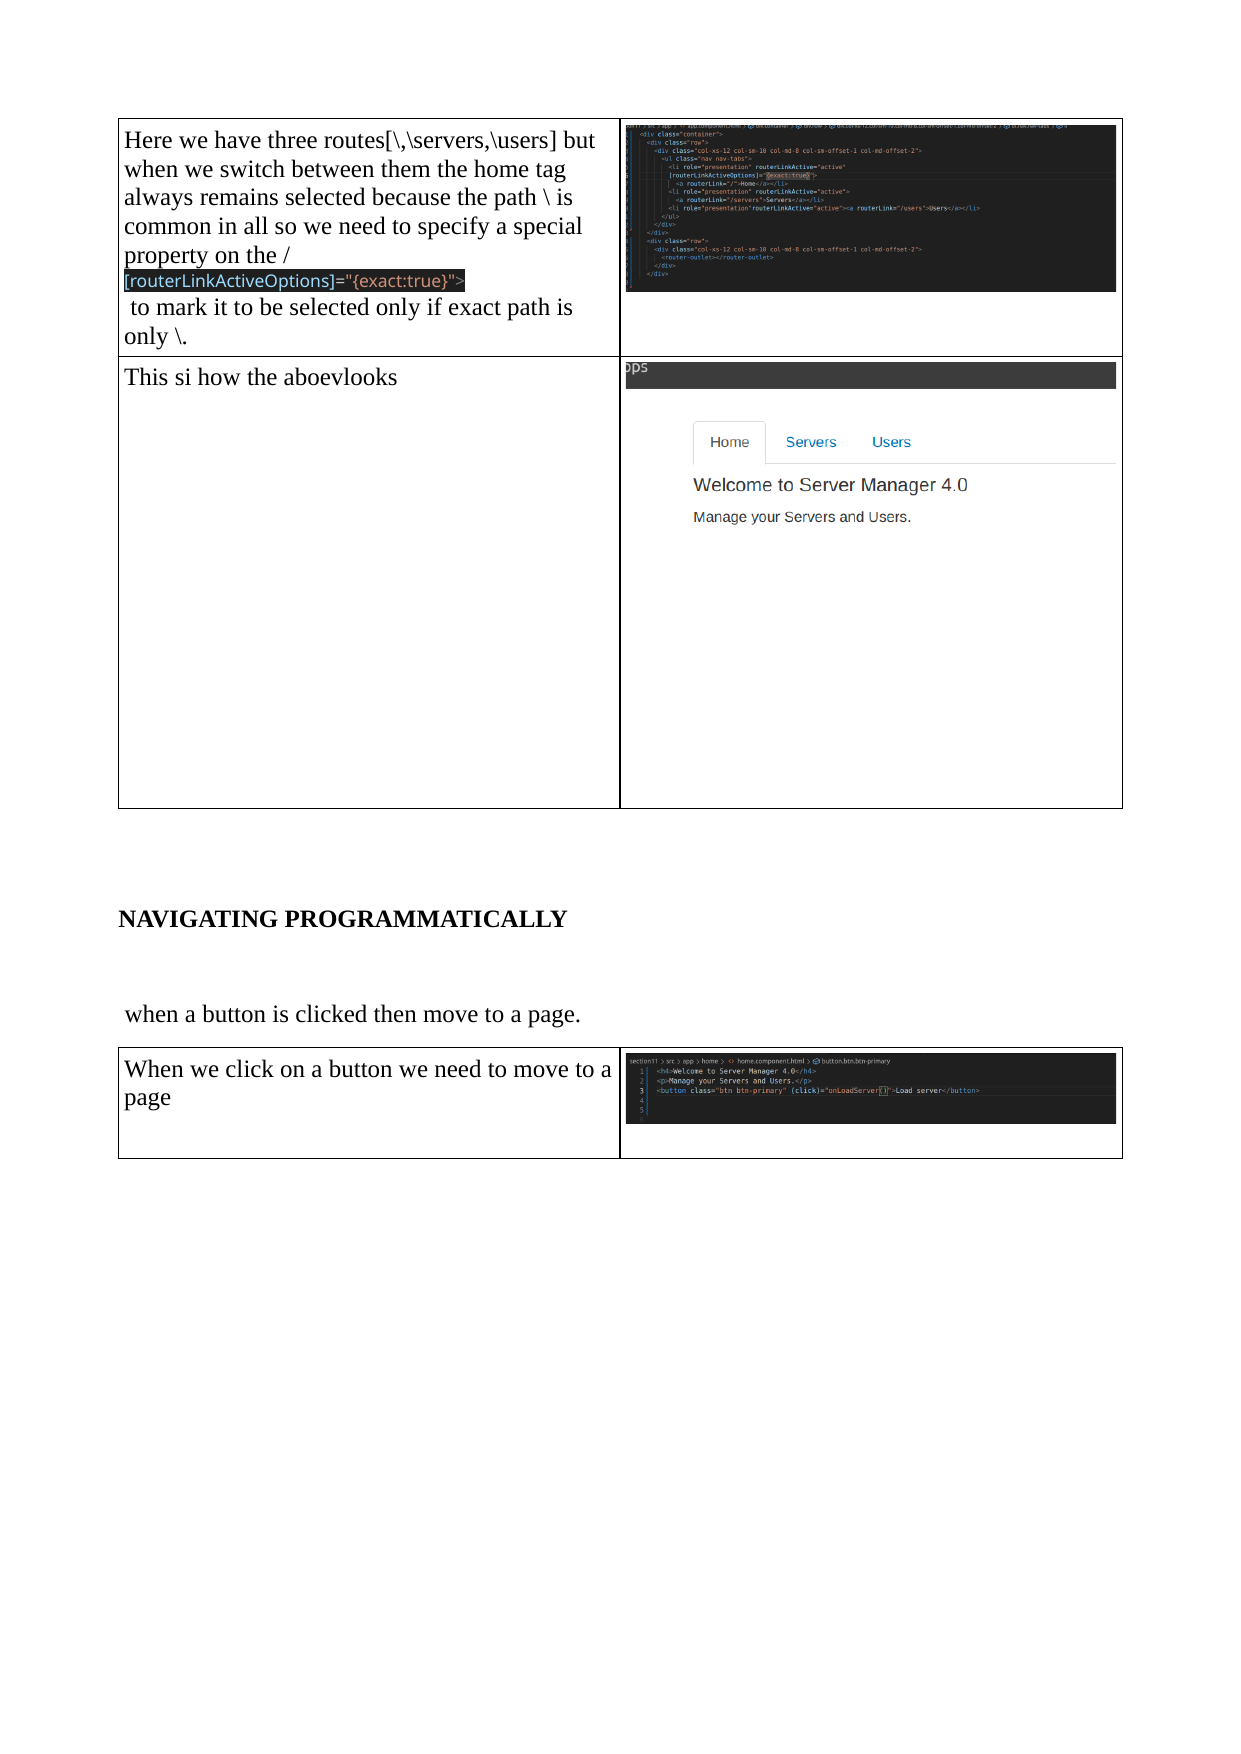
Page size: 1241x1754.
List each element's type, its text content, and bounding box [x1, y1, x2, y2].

table_cell [621, 119, 1122, 356]
text NAVIGATING PROGRAMMATICALLY [118, 904, 1122, 933]
picture [625, 1053, 1117, 1124]
picture [625, 125, 1117, 292]
picture [625, 362, 1117, 774]
table_cell This si how the aboevlooks [119, 357, 619, 808]
table_header When we click on a button we need to move to a page [119, 1048, 619, 1158]
text when a button is clicked then move to a page. [118, 999, 1122, 1028]
table_cell [621, 357, 1122, 808]
table_cell Here we have three routes[\,\servers,\users] but when we switch between them the home tag always remains selected because the path \ is common in all so we need to specify a special property on the / [routerLinkActiveOptions]="{exact:true}"> to mark it to be selected only if exact path is only \. [119, 119, 619, 356]
table_header [621, 1048, 1122, 1158]
